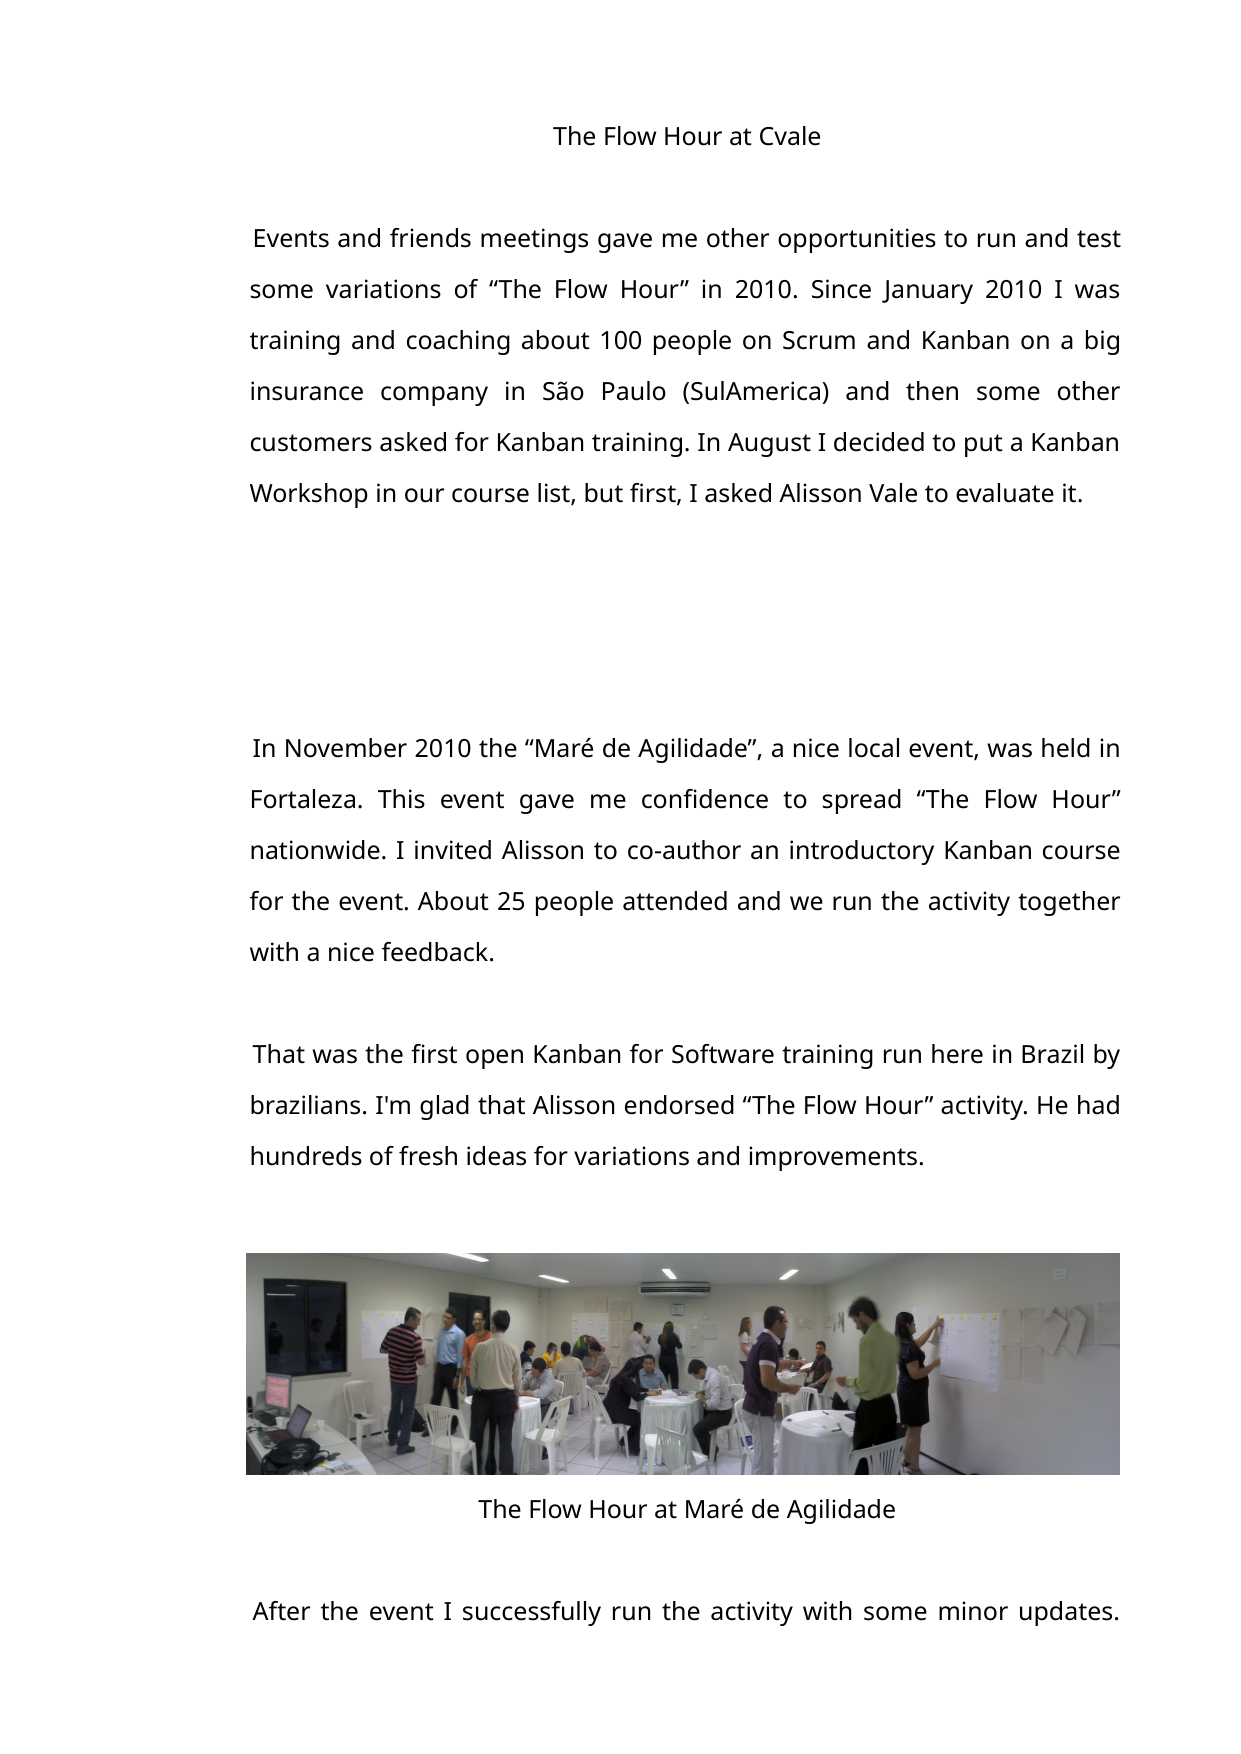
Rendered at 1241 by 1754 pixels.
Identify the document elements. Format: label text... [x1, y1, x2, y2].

text The Flow Hour at Maré de Agilidade [249, 1241, 1122, 1526]
text Events and friends meetings gave me other opportunities to run and test some variations of “The Flow Hour” in 2010. Since January 2010 I was training and coaching about 100 people on Scrum and Kanban on a big insurance company in São Paulo (SulAmerica) and then some other customers asked for Kanban training. In August I decided to put a Kanban Workshop in our course list, but first, I asked Alisson Vale to evaluate it. [249, 220, 1122, 509]
text The Flow Hour at Cvale [249, 118, 1122, 152]
text In November 2010 the “Maré de Agilidade”, a nice local event, was held in Fortaleza. This event gave me confidence to spread “The Flow Hour” nationwide. I invited Alisson to co-author an introductory Kanban course for the event. About 25 people attended and we run the activity together with a nice feedback. [249, 731, 1122, 969]
text After the event I successfully run the activity with some minor updates. [249, 1594, 1122, 1628]
text That was the first open Kanban for Software training run here in Brazil by brazilians. I'm glad that Alisson endorsed “The Flow Hour” activity. He had hundreds of fresh ideas for variations and improvements. [249, 1037, 1122, 1173]
picture [246, 1253, 1120, 1475]
